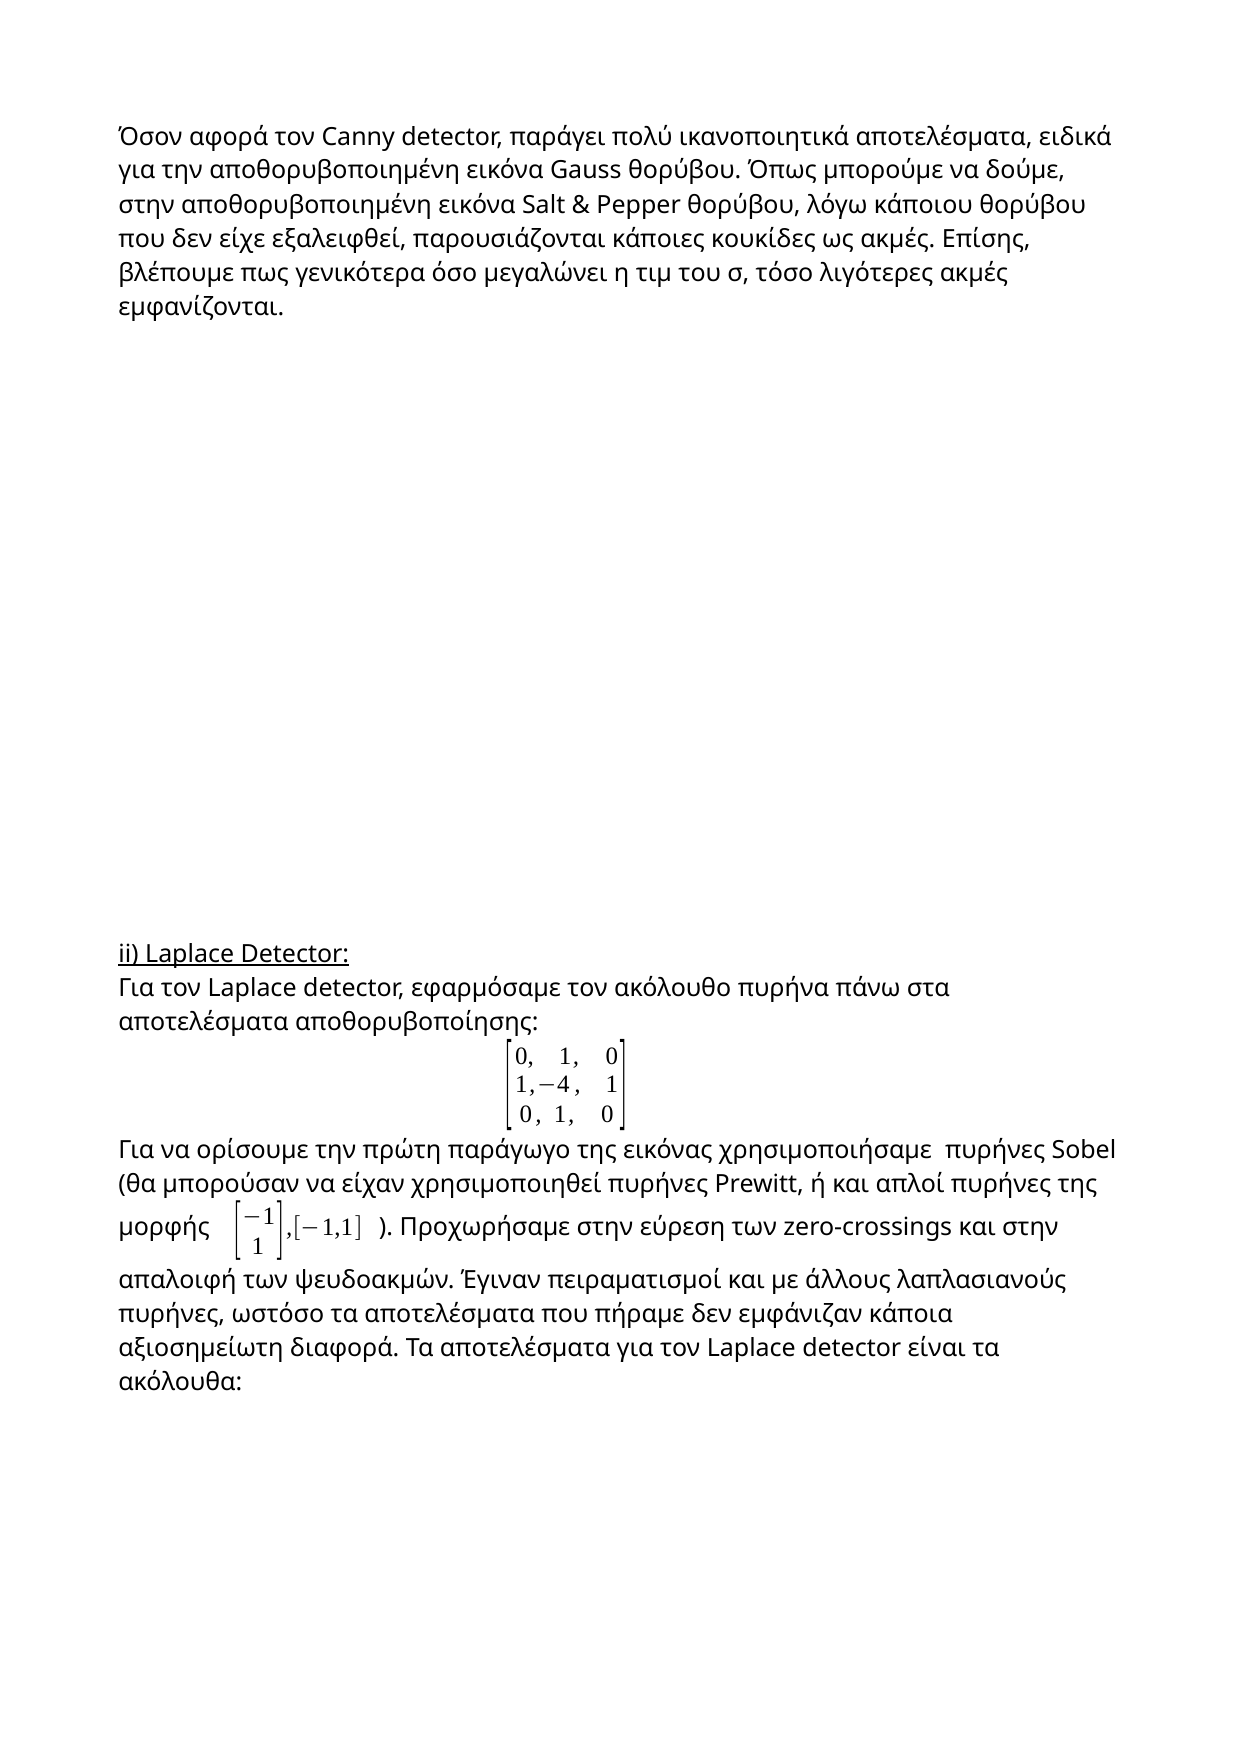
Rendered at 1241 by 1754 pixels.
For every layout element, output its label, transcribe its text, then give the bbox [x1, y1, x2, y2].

text Όσον αφορά τον Canny detector, παράγει πολύ ικανοποιητικά αποτελέσματα, ειδικά για την αποθορυβοποιημένη εικόνα Gauss θορύβου. Όπως μπορούμε να δούμε, στην αποθορυβοποιημένη εικόνα Salt & Pepper θορύβου, λόγω κάποιου θορύβου που δεν είχε εξαλειφθεί, παρουσιάζονται κάποιες κουκίδες ως ακμές. Επίσης, βλέπουμε πως γενικότερα όσο μεγαλώνει η τιμ του σ, τόσο λιγότερες ακμές εμφανίζονται. [118, 118, 1122, 322]
text ii) Laplace Detector: [118, 936, 1122, 970]
text Για τον Laplace detector, εφαρμόσαμε τον ακόλουθο πυρήνα πάνω στα αποτελέσματα αποθορυβοποίησης: [118, 970, 1122, 1038]
text Για να ορίσουμε την πρώτη παράγωγο της εικόνας χρησιμοποιήσαμε πυρήνες Sobel (θα μπορούσαν να είχαν χρησιμοποιηθεί πυρήνες Prewitt, ή και απλοί πυρήνες της μορφής ). Προχωρήσαμε στην εύρεση των zero-crossings και στην απαλοιφή των ψευδοακμών. Έγιναν πειραματισμοί και με άλλους λαπλασιανούς πυρήνες, ωστόσο τα αποτελέσματα που πήραμε δεν εμφάνιζαν κάποια αξιοσημείωτη διαφορά. Τα αποτελέσματα για τον Laplace detector είναι τα ακόλουθα: [118, 1132, 1122, 1398]
